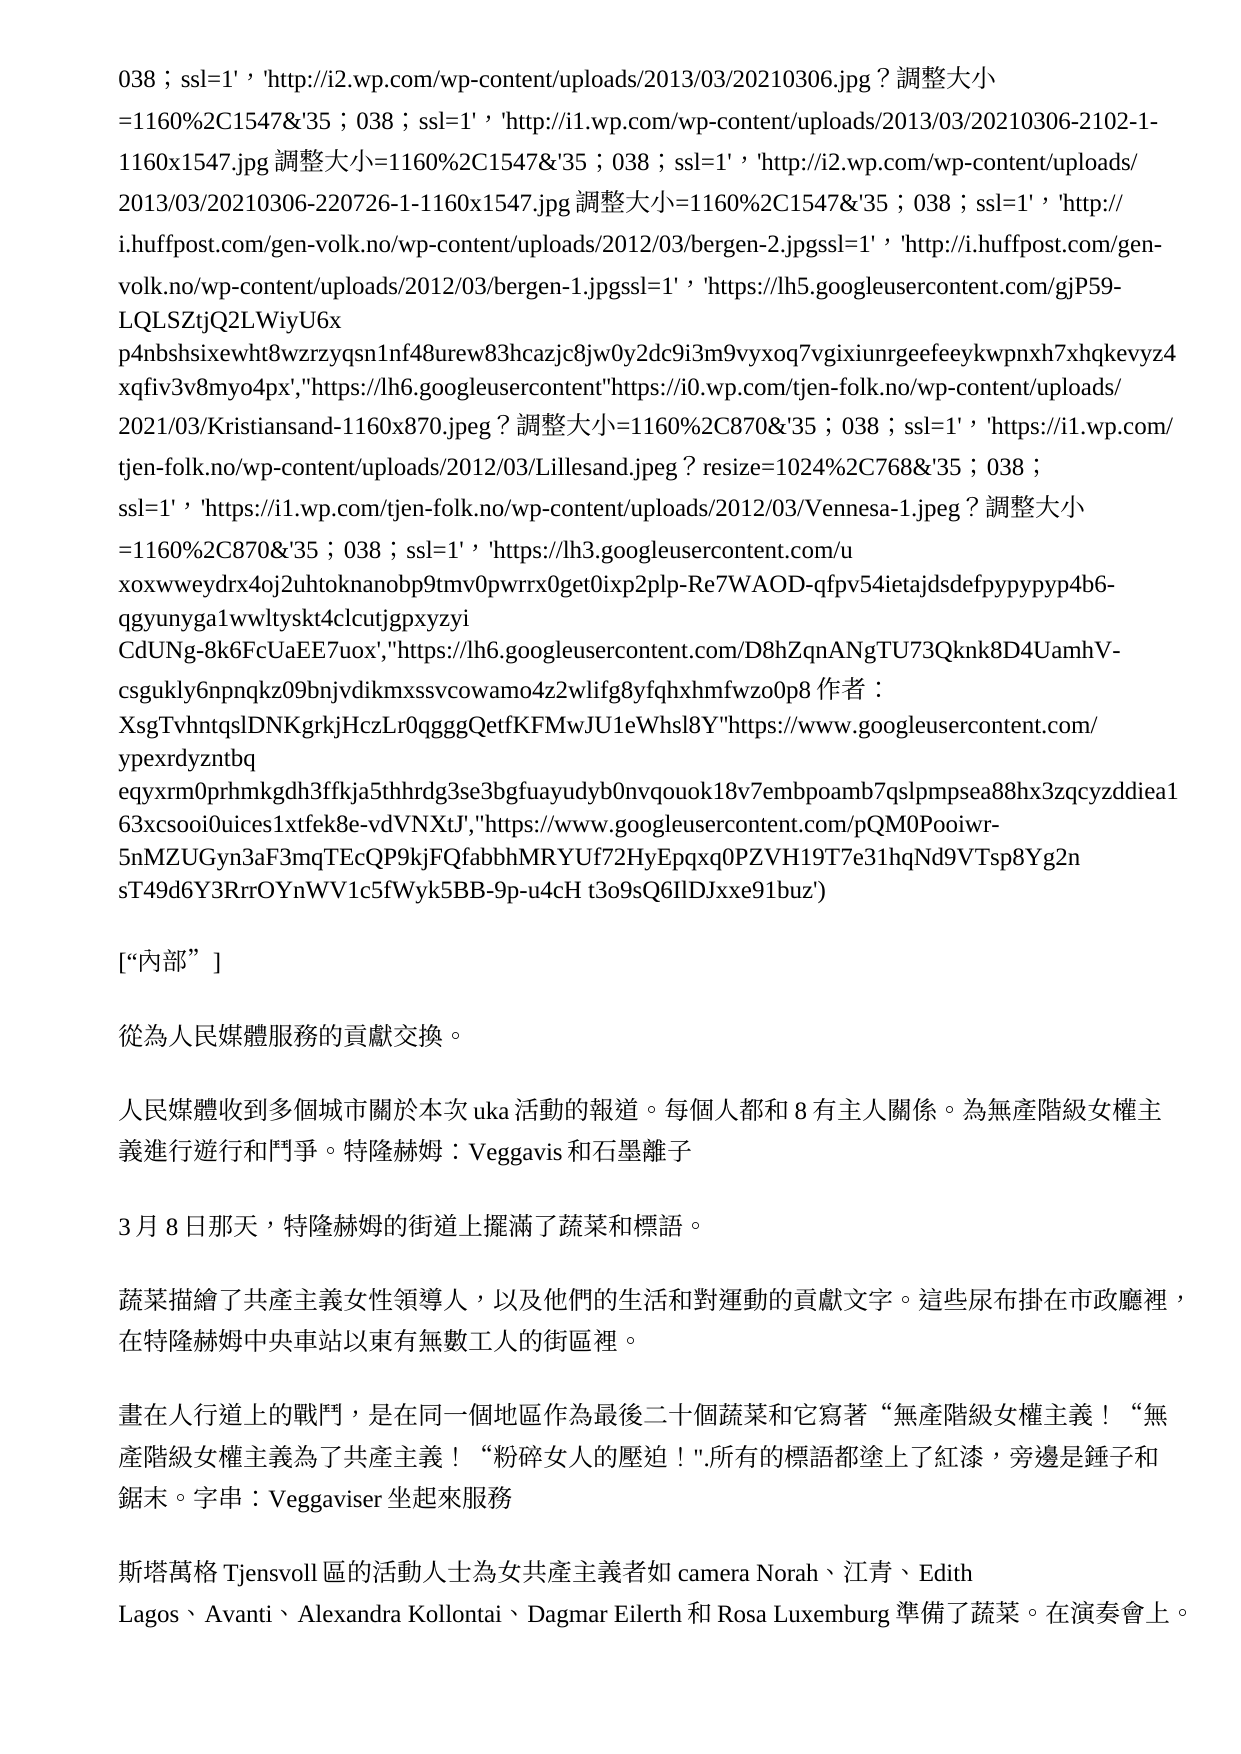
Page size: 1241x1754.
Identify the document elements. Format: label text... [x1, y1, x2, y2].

text 2021-03-07T20:53:07+00:00 2021-03-08T07:44:07+00:00 TFM公司 ['https://i0.wp.com/tjen-folk.no/wp-content/uploads/2012/03/Vennesa.jpeg？擬合=1160%2C870&ssl=1'，'https://lh3.googleusercontent.com/K-cyMelbIQhC4SqrPA72qA9oXlG7-tXKtHQmt6aRzVKg5EndANLHaVVGAWeQffI-d7gBpfo作者：dav0xqhhcy0vtdnbiq-4Tl zl1dqvrvjqhnrmsrvfahv5sig4xepvazfki',"https://lh4.googleusercontent.com/w4XkSUpvHeQ'u Vy6z u9ghj92kclrxbj8izspbt0siyfoaj6ohfkbs5jwfwetzpo4uhoisk7ulr3a6qz5oduqa5o1nyt8a2gtov2uwld7g-Zltt3aqHOhj7kVDYQm4kRHlKCW4''https://lh4.googleusercontent.com/rB5BpyF'u ldjdolyvr93twqdjqlfguixai07wtuh8dgvwwwwwwwlemdbgd7igejyk7cexmc5rc46nrgzw1t u zmiurbwpzmygvnsgku5lrpbcgcgtfsr4kgdku-yrags7v6twrx2ll5c',"https://lh4.googleusercontent.com/YNTbc0KFi1sekfsV-piahd13lj08oxvvv1fsvnhulmczt9ot63n5wk2dmr8sm29stblab1qnn6gm1ogfcdgtwjmk6qei05brpgpv4fguo5dhmcga4ogb-OYqeeyHdANbz3IpQh''https://lh6.googleusercontent.com/xtcysovb7ouig4hf4f4u2ujyhzswhtmoqjsk2u9fjpcmg-hcfxk2snqwnwk41k5q40cvwamegkaguapmmcf9nmled4vuv53uducknfftnbtyujm-K98wT2p9ndsppIRU-slJ2A',"https://lh4.googleusercontent.com/154y-xjK0dm-1NjfLCO01oSvKegaw sYTkoTqdOco3WC0Cu3IW 7a3h407En1gIjfYrqF5843r cMGqDycZZZSDANJ83hcff jcfacn4uax3ewursnlvp3zvhhhhlyefs3hpdax''http://i1.wp.com/wp-content/uploads/2013/03/20210224-224307-2-1160x870.jpg調整大小=1160%2C870&'35；038；ssl=1'，'http://i2.wp.com/wp-content/uploads/2012/03/20210224-221158-2-1160x1547.jpg調整大小=1160%2C1547&'35；038；ssl=1'，'http://i0.wp.com/wp-content/uploads/2013/03/20210224.jpg？調整大小=1160%2C1547&'35；038；ssl=1'，'http://i2.wp.com/wp-content/uploads/2013/03/20210306.jpg？調整大小=1160%2C1547&'35；038；ssl=1'，'http://i1.wp.com/wp-content/uploads/2013/03/20210306-2102-1-1160x1547.jpg調整大小=1160%2C1547&'35；038；ssl=1'，'http://i2.wp.com/wp-content/uploads/2013/03/20210306-220726-1-1160x1547.jpg調整大小=1160%2C1547&'35；038；ssl=1'，'http://i.huffpost.com/gen-volk.no/wp-content/uploads/2012/03/bergen-2.jpgssl=1'，'http://i.huffpost.com/gen-volk.no/wp-content/uploads/2012/03/bergen-1.jpgssl=1'，'https://lh5.googleusercontent.com/gjP59-LQLSZtjQ2LWiyU6x p4nbshsixewht8wzrzyqsn1nf48urew83hcazjc8jw0y2dc9i3m9vyxoq7vgixiunrgeefeeykwpnxh7xhqkevyz4xqfiv3v8myo4px',"https://lh6.googleusercontent''https://i0.wp.com/tjen-folk.no/wp-content/uploads/2021/03/Kristiansand-1160x870.jpeg？調整大小=1160%2C870&'35；038；ssl=1'，'https://i1.wp.com/tjen-folk.no/wp-content/uploads/2012/03/Lillesand.jpeg？resize=1024%2C768&'35；038；ssl=1'，'https://i1.wp.com/tjen-folk.no/wp-content/uploads/2012/03/Vennesa-1.jpeg？調整大小=1160%2C870&'35；038；ssl=1'，'https://lh3.googleusercontent.com/u xoxwweydrx4oj2uhtoknanobp9tmv0pwrrx0get0ixp2plp-Re7WAOD-qfpv54ietajdsdefpypypyp4b6-qgyunyga1wwltyskt4clcutjgpxyzyi CdUNg-8k6FcUaEE7uox',"https://lh6.googleusercontent.com/D8hZqnANgTU73Qknk8D4UamhV-csgukly6npnqkz09bnjvdikmxssvcowamo4z2wlifg8yfqhxhmfwzo0p8作者：XsgTvhntqslDNKgrkjHczLr0qgggQetfKFMwJU1eWhsl8Y''https://www.googleusercontent.com/ypexrdyzntbq eqyxrm0prhmkgdh3ffkja5thhrdg3se3bgfuayudyb0nvqouok18v7embpoamb7qslpmpsea88hx3zqcyzddiea163xcsooi0uices1xtfek8e-vdVNXtJ',"https://www.googleusercontent.com/pQM0Pooiwr-5nMZUGyn3aF3mqTEcQP9kjFQfabbhMRYUf72HyEpqxq0PZVH19T7e31hqNd9VTsp8Yg2n sT49d6Y3RrrOYnWV1c5fWyk5BB-9p-u4cH t3o9sQ6IlDJxxe91buz''http://cdn.cdn.justjared.com/''https://donorbox.org/embed',"https://lh3.googleusercontent.com/K-cyMelbIQhC4SqrPA72qA9oXlG7-tXKtHQmt6aRzVKg5EndANLHaVVGAWeQffI-d7gBpfo作者：dav0xqhhcy0vtdnbiq-4Tl zl1dqvrvjqhnrmsrvfahv5sig4xepvazfki''https://lh4.googleusercontent.com/w4XkSUpvHeQ'u Vy6z u9ghj92kclrxbj8izspbt0siyfoaj6ohfkbs5jwfwetzpo4uhoisk7ulr3a6qz5oduqa5o1nyt8a2gtov2uwld7g-Zltt3aqHOhj7kVDYQm4kRHlKCW4',"https://lh4.googleusercontent.com/rB5BpyF'u ldjdolyvr93twqdjqlfguixai07wtuh8dgvwwwwwwwlemdbgd7igejyk7cexmc5rc46nrgzw1t u zmiurbwpzmygvnsgku5lrpbcgcgtfsr4kgdku-yrags7v6twrx2ll5c''https://lh4.googleusercontent.com/YNTbc0KFi1sekfsV-piahd13lj08oxvvv1fsvnhulmczt9ot63n5wk2dmr8sm29stblab1qnn6gm1ogfcdgtwjmk6qei05brpgpv4fguo5dhmcga4ogb-OYqeeyHdANbz3IpQh',"https://lh6.googleusercontent.com/xtcysovb7ouig4hf4f4u2ujyhzswhtmoqjsk2u9fjpcmg-hcfxk2snqwnwk41k5q40cvwamegkaguapmmcf9nmled4vuv53uducknfftnbtyujm-K98wT2p9ndsppIRU-slJ2A''https://lh4.googleusercontent.com/154y-xjK0dm-1NjfLCO01oSvKegaw sYTkoTqdOco3WC0Cu3IW 7a3h407En1gIjfYrqF5843r cMGqDycZZZSDANJ83hcff jcfacn4uax3ewursnlvp3zvhhhhlyefs3hpdax',"http://i1.wp.com/wp-content/uploads/2013/03/20210224-224307-2-1160x870.jpg調整大小=1160%2C870&'35；038；ssl=1'，'http://i2.wp.com/wp-content/uploads/2012/03/20210224-221158-2-1160x1547.jpg調整大小=1160%2C1547&'35；038；ssl=1'，'http://i0.wp.com/wp-content/uploads/2013/03/20210224.jpg？調整大小=1160%2C1547&'35；038；ssl=1'，'http://i2.wp.com/wp-content/uploads/2013/03/20210306.jpg？調整大小=1160%2C1547&'35；038；ssl=1'，'http://i1.wp.com/wp-content/uploads/2013/03/20210306-2102-1-1160x1547.jpg調整大小=1160%2C1547&'35；038；ssl=1'，'http://i2.wp.com/wp-content/uploads/2013/03/20210306-220726-1-1160x1547.jpg調整大小=1160%2C1547&'35；038；ssl=1'，'http://i.huffpost.com/gen-volk.no/wp-content/uploads/2012/03/bergen-2.jpgssl=1'，'http://i.huffpost.com/gen-volk.no/wp-content/uploads/2012/03/bergen-1.jpgssl=1'，'https://lh5.googleusercontent.com/gjP59-LQLSZtjQ2LWiyU6x p4nbshsixewht8wzrzyqsn1nf48urew83hcazjc8jw0y2dc9i3m9vyxoq7vgixiunrgeefeeykwpnxh7xhqkevyz4xqfiv3v8myo4px',"https://lh6.googleusercontent''https://i0.wp.com/tjen-folk.no/wp-content/uploads/2021/03/Kristiansand-1160x870.jpeg？調整大小=1160%2C870&'35；038；ssl=1'，'https://i1.wp.com/tjen-folk.no/wp-content/uploads/2012/03/Lillesand.jpeg？resize=1024%2C768&'35；038；ssl=1'，'https://i1.wp.com/tjen-folk.no/wp-content/uploads/2012/03/Vennesa-1.jpeg？調整大小=1160%2C870&'35；038；ssl=1'，'https://lh3.googleusercontent.com/u xoxwweydrx4oj2uhtoknanobp9tmv0pwrrx0get0ixp2plp-Re7WAOD-qfpv54ietajdsdefpypypyp4b6-qgyunyga1wwltyskt4clcutjgpxyzyi CdUNg-8k6FcUaEE7uox',"https://lh6.googleusercontent.com/D8hZqnANgTU73Qknk8D4UamhV-csgukly6npnqkz09bnjvdikmxssvcowamo4z2wlifg8yfqhxhmfwzo0p8作者：XsgTvhntqslDNKgrkjHczLr0qgggQetfKFMwJU1eWhsl8Y''https://www.googleusercontent.com/ypexrdyzntbq eqyxrm0prhmkgdh3ffkja5thhrdg3se3bgfuayudyb0nvqouok18v7embpoamb7qslpmpsea88hx3zqcyzddiea163xcsooi0uices1xtfek8e-vdVNXtJ',"https://www.googleusercontent.com/pQM0Pooiwr-5nMZUGyn3aF3mqTEcQP9kjFQfabbhMRYUf72HyEpqxq0PZVH19T7e31hqNd9VTsp8Yg2n sT49d6Y3RrrOYnWV1c5fWyk5BB-9p-u4cH t3o9sQ6IlDJxxe91buz') [“內部”] 從為人民媒體服務的貢獻交換。 人民媒體收到多個城市關於本次uka活動的報道。每個人都和8有主人關係。為無產階級女權主義進行遊行和鬥爭。特隆赫姆：Veggavis和石墨離子 3月8日那天，特隆赫姆的街道上擺滿了蔬菜和標語。 蔬菜描繪了共產主義女性領導人，以及他們的生活和對運動的貢獻文字。這些尿布掛在市政廳裡，在特隆赫姆中央車站以東有無數工人的街區裡。 畫在人行道上的戰鬥，是在同一個地區作為最後二十個蔬菜和它寫著“無產階級女權主義！“無產階級女權主義為了共產主義！“粉碎女人的壓迫！".所有的標語都塗上了紅漆，旁邊是錘子和鋸末。字串：Veggaviser坐起來服務 斯塔萬格Tjensvoll區的活動人士為女共產主義者如camera Norah、江青、Edith Lagos、Avanti、Alexandra Kollontai、Dagmar Eilerth和Rosa Luxemburg準備了蔬菜。在演奏會上。 咒語：在幾個地區種植的蔬菜 斯塔萬格的希爾列夫瓦、貝克法雷特和薩克斯馬爾卡郊區的活動人士為女共產主義者掛上了蔬菜，比如相機諾拉、江青、伊迪絲拉各斯、阿凡蒂、亞歷山德拉科隆泰、達格瑪艾勒思和羅莎盧森堡。在演奏會上。 山脈：旗幟和蔬菜軸子 活動人士8日在卑爾根為女性共產主義領導人張貼了今年的海報。三月。 它還在米爾獎上輕輕豎起了一面旗幟。 克里斯蒂安桑：女共產主義者的蔬菜 基督教世紀和Eg區都有女共產主義者的海報。 小沙：女共產主義者的蔬菜 利勒桑德的活動人士已經為8日張貼了海報。三月。 維尼薩：石墨硫雄 無產階級女權主義為共產主義而戰！“你的麥芽在維尼薩的小路上。 奧斯陸：8人的海報。三月 海報8日在奧斯陸張貼。三月 親愛的萊斯！ 為人民媒體服務是你支援的趨勢。當然，我們沒有得到新聞界的支援，也沒有從富有的資本家那裡得到任何幫助，比如種族主義的“另類媒體”。我們所有的支援都來自春季講座和革命運動。我們對此深表感謝。我們在外面活不下去了，你可以用你的意思來支援我們。 ['8.三月，'激進主義'，'婦女陣營'，'無產階級女權主義'） [118, 59, 1181, 1663]
